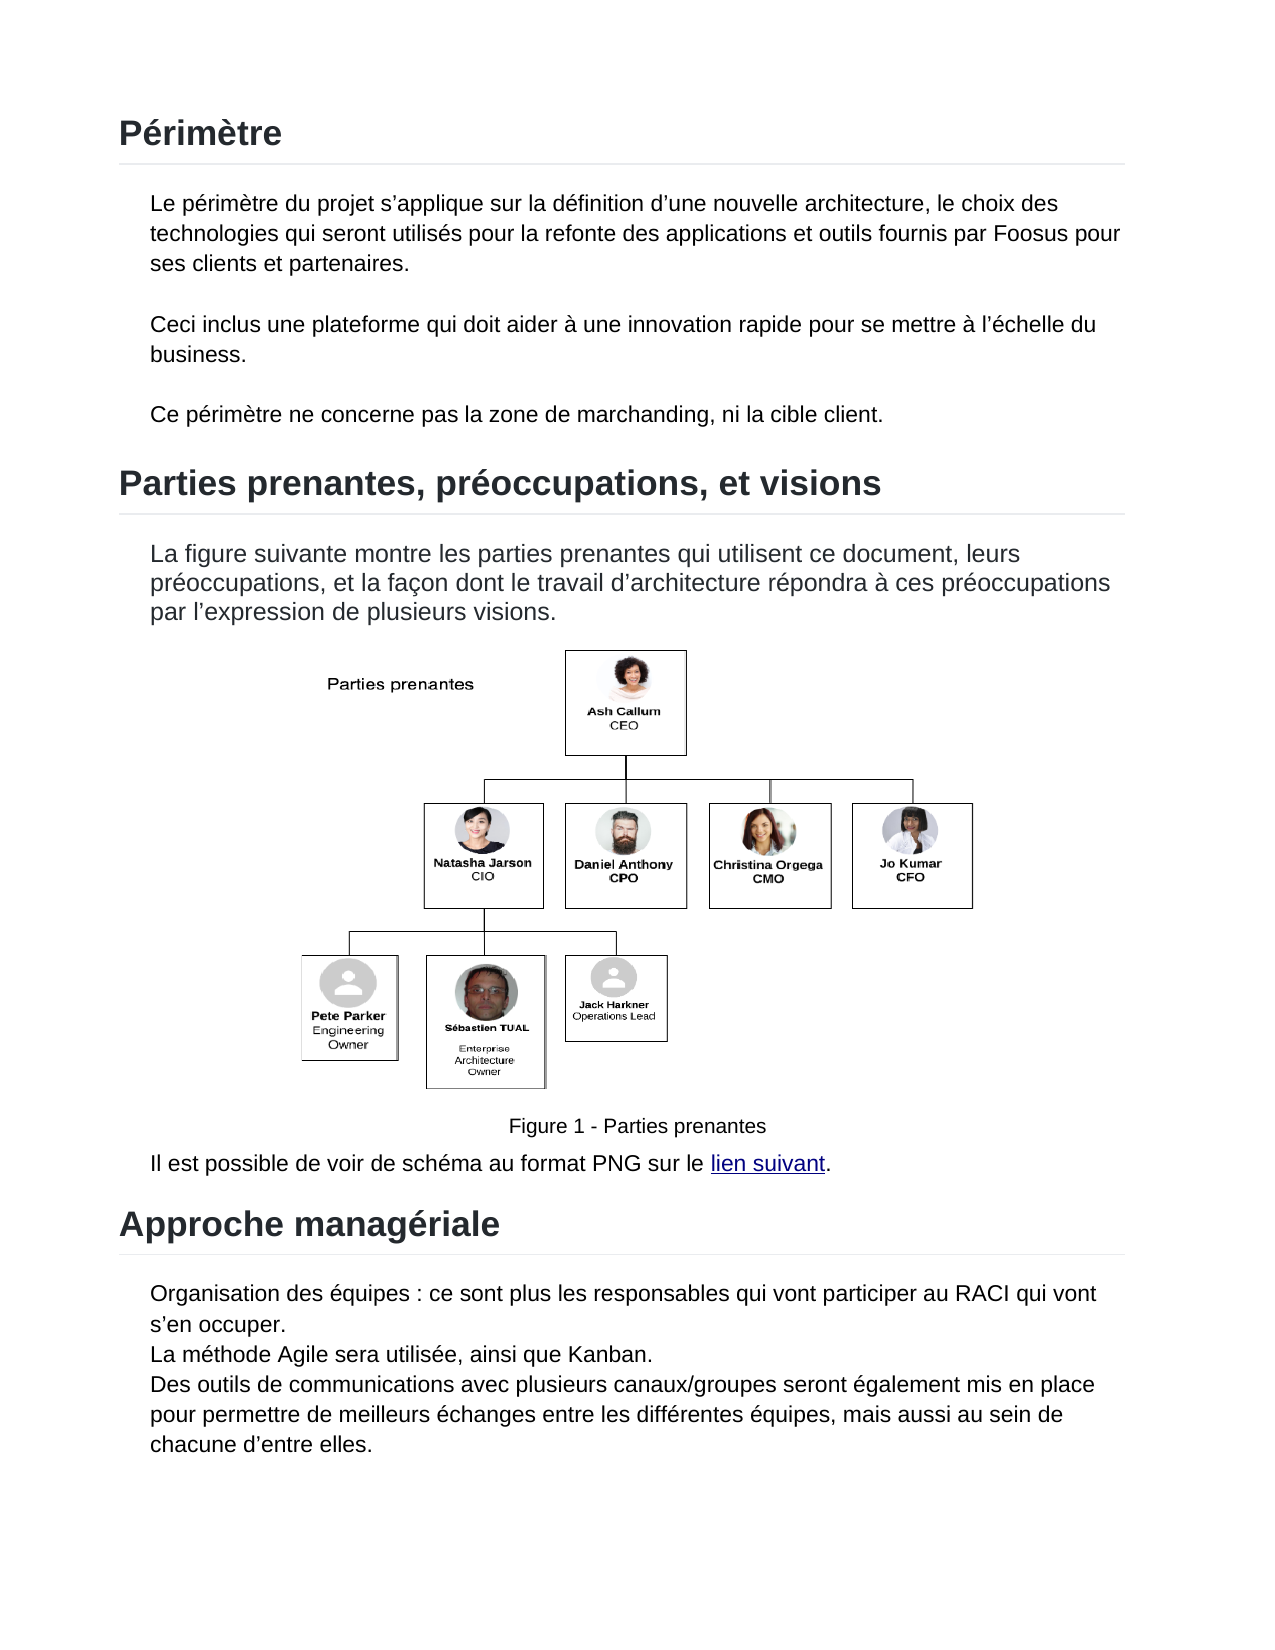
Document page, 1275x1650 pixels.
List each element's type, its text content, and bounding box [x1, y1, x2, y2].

text Le périmètre du projet s’applique sur la définition d’une nouvelle architecture, le choix des technologies qui seront utilisés pour la refonte des applications et outils fournis par Foosus pour ses clients et partenaires. [150, 190, 1125, 277]
subtitle Périmètre [119, 112, 1125, 163]
text La figure suivante montre les parties prenantes qui utilisent ce document, leurs préoccupations, et la façon dont le travail d’architecture répondra à ces préoccupations par l’expression de plusieurs visions. [150, 539, 1125, 626]
text Figure 1 - Parties prenantes [150, 1113, 1125, 1137]
text Ce périmètre ne concerne pas la zone de marchanding, ni la cible client. [150, 401, 1125, 428]
text Organisation des équipes : ce sont plus les responsables qui vont participer au RACI qui vont s’en occuper. [150, 1280, 1125, 1337]
text Des outils de communications avec plusieurs canaux/groupes seront également mis en place pour permettre de meilleurs échanges entre les différentes équipes, mais aussi au sein de chacune d’entre elles. [150, 1371, 1125, 1458]
text Ceci inclus une plateforme qui doit aider à une innovation rapide pour se mettre à l’échelle du business. [150, 311, 1125, 367]
subtitle Parties prenantes, préoccupations, et visions [119, 462, 1125, 513]
text Il est possible de voir de schéma au format PNG sur le lien suivant. [150, 1150, 1125, 1176]
subtitle Approche managériale [119, 1203, 1125, 1254]
text La méthode Agile sera utilisée, ainsi que Kanban. [150, 1341, 1125, 1367]
